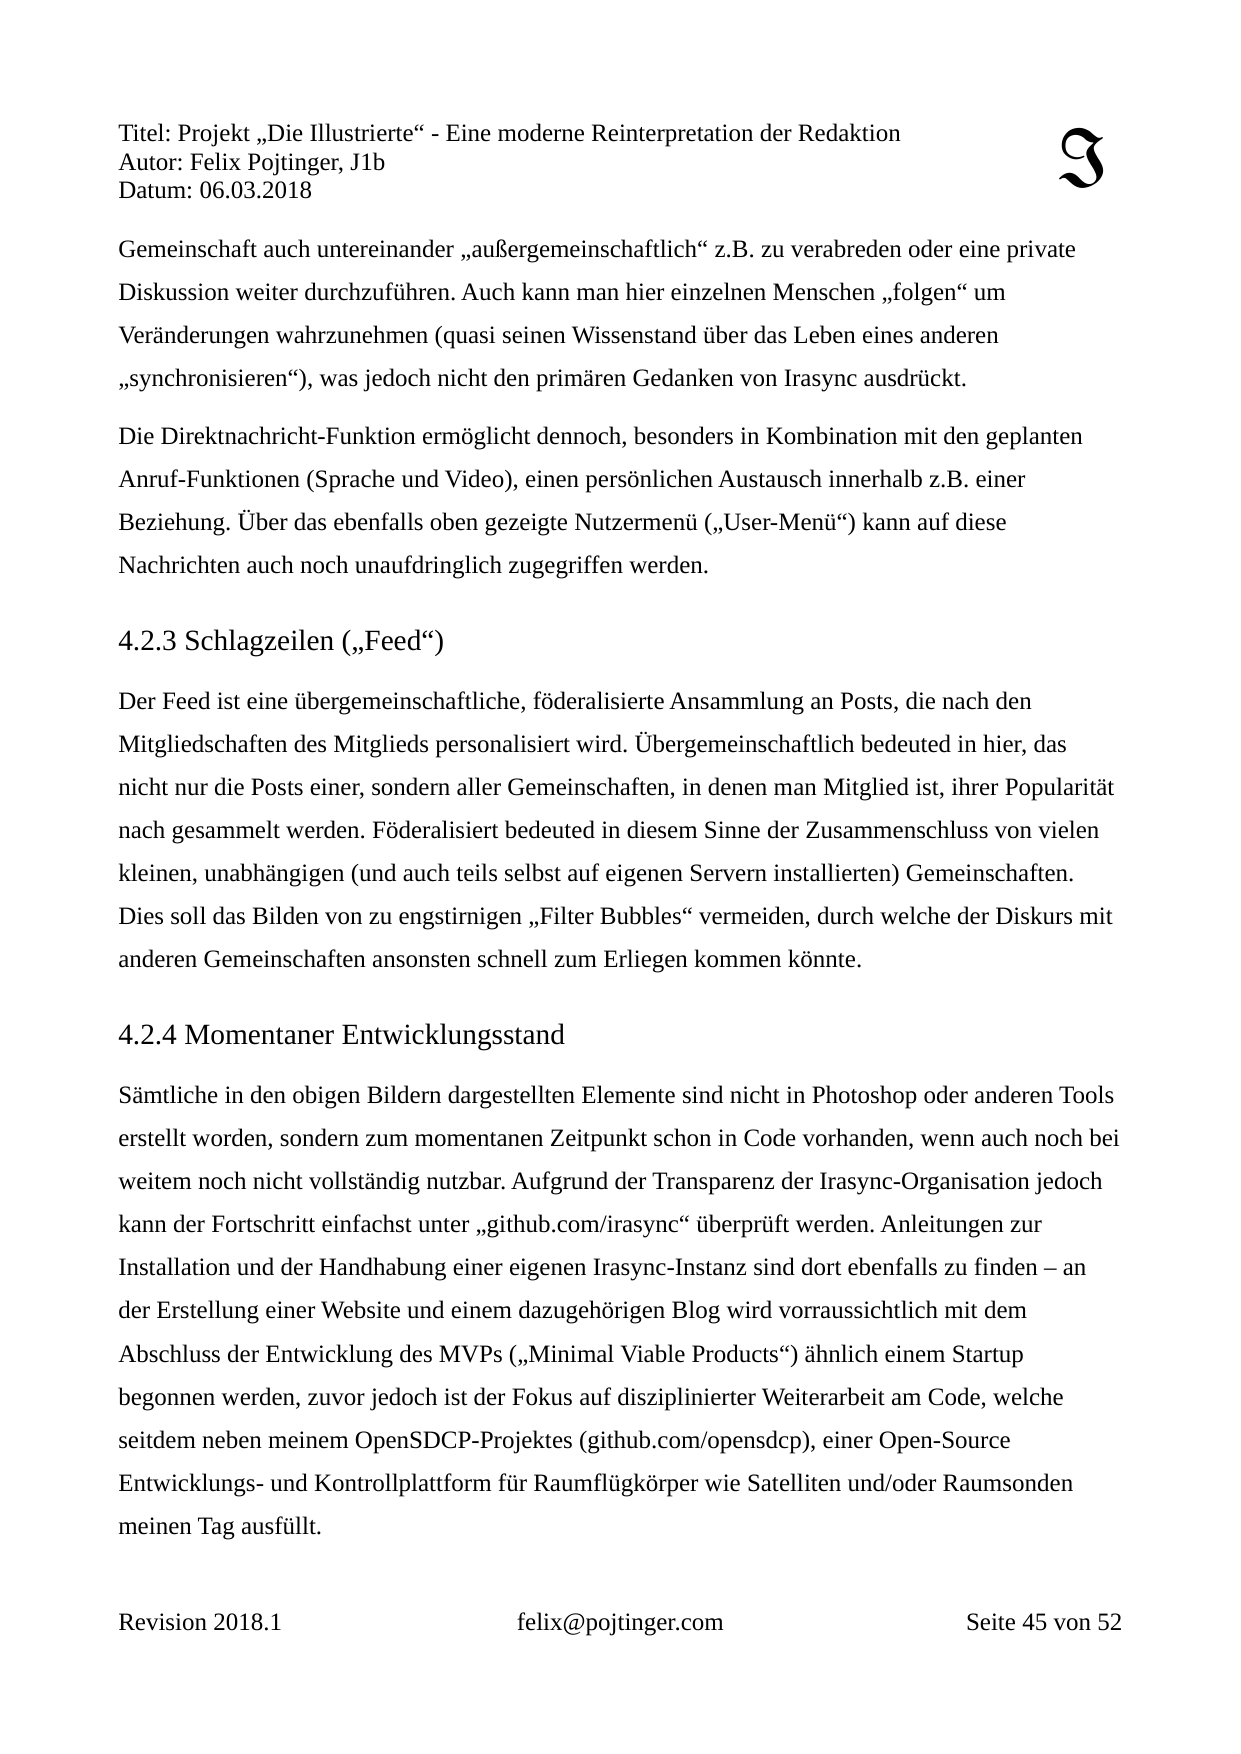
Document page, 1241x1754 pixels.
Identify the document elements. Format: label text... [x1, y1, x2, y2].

picture [1046, 120, 1120, 194]
text Der Feed ist eine übergemeinschaftliche, föderalisierte Ansammlung an Posts, die nach den Mitgliedschaften des Mitglieds personalisiert wird. Übergemeinschaftlich bedeuted in hier, das nicht nur die Posts einer, sondern aller Gemeinschaften, in denen man Mitglied ist, ihrer Popularität nach gesammelt werden. Föderalisiert bedeuted in diesem Sinne der Zusammenschluss von vielen kleinen, unabhängigen (und auch teils selbst auf eigenen Servern installierten) Gemeinschaften. Dies soll das Bilden von zu engstirnigen „Filter Bubbles“ vermeiden, durch welche der Diskurs mit anderen Gemeinschaften ansonsten schnell zum Erliegen kommen könnte. [118, 686, 1122, 973]
subtitle 4.2.3 Schlagzeilen („Feed“) [118, 623, 1122, 656]
text Gemeinschaft auch untereinander „außergemeinschaftlich“ z.B. zu verabreden oder eine private Diskussion weiter durchzuführen. Auch kann man hier einzelnen Menschen „folgen“ um Veränderungen wahrzunehmen (quasi seinen Wissenstand über das Leben eines anderen „synchronisieren“), was jedoch nicht den primären Gedanken von Irasync ausdrückt. [118, 234, 1122, 392]
text Die Direktnachricht-Funktion ermöglicht dennoch, besonders in Kombination mit den geplanten Anruf-Funktionen (Sprache und Video), einen persönlichen Austausch innerhalb z.B. einer Beziehung. Über das ebenfalls oben gezeigte Nutzermenü („User-Menü“) kann auf diese Nachrichten auch noch unaufdringlich zugegriffen werden. [118, 421, 1122, 579]
subtitle 4.2.4 Momentaner Entwicklungsstand [118, 1017, 1122, 1051]
text Sämtliche in den obigen Bildern dargestellten Elemente sind nicht in Photoshop oder anderen Tools erstellt worden, sondern zum momentanen Zeitpunkt schon in Code vorhanden, wenn auch noch bei weitem noch nicht vollständig nutzbar. Aufgrund der Transparenz der Irasync-Organisation jedoch kann der Fortschritt einfachst unter „github.com/irasync“ überprüft werden. Anleitungen zur Installation und der Handhabung einer eigenen Irasync-Instanz sind dort ebenfalls zu finden – an der Erstellung einer Website und einem dazugehörigen Blog wird vorraussichtlich mit dem Abschluss der Entwicklung des MVPs („Minimal Viable Products“) ähnlich einem Startup begonnen werden, zuvor jedoch ist der Fokus auf disziplinierter Weiterarbeit am Code, welche seitdem neben meinem OpenSDCP-Projektes (github.com/opensdcp), einer Open-Source Entwicklungs- und Kontrollplattform für Raumflügkörper wie Satelliten und/oder Raumsonden meinen Tag ausfüllt. [118, 1080, 1122, 1540]
